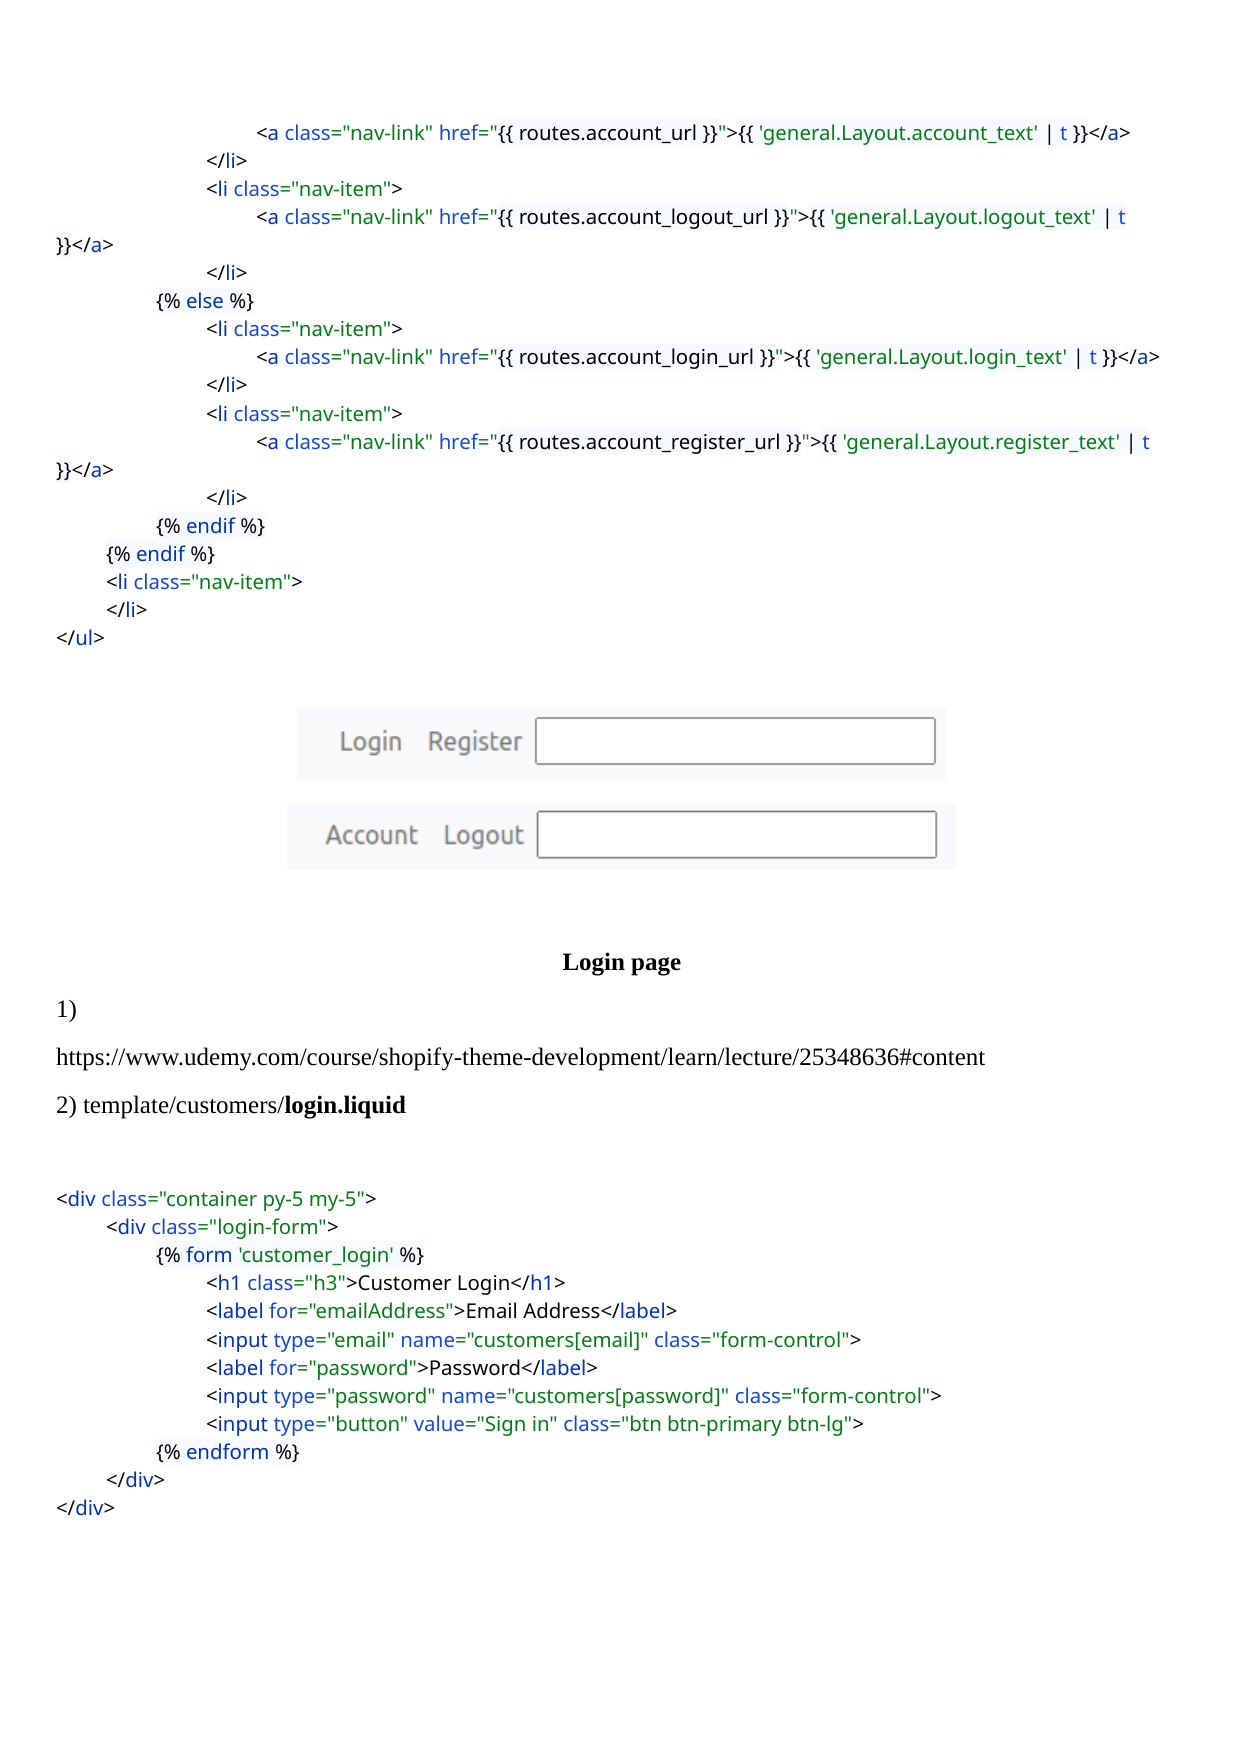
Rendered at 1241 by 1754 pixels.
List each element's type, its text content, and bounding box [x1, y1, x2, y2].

text </ul> [56, 624, 1187, 652]
text <div class="container py-5 my-5"> [56, 1185, 1187, 1213]
text <li class="nav-item"> [56, 567, 1187, 596]
text 1) [56, 994, 1187, 1023]
text <h1 class="h3">Customer Login</h1> [56, 1269, 1187, 1297]
text </li> [56, 483, 1187, 511]
text <a class="nav-link" href="{{ routes.account_register_url }}">{{ 'general.Layout.register_text' | t }}</a> [56, 427, 1187, 483]
text </li> [56, 371, 1187, 399]
text {% endform %} [56, 1438, 1187, 1466]
text </li> [56, 258, 1187, 287]
text </div> [56, 1466, 1187, 1494]
text https://www.udemy.com/course/shopify-theme-development/learn/lecture/25348636#content [56, 1042, 1187, 1071]
text <li class="nav-item"> [56, 315, 1187, 343]
picture [287, 804, 956, 870]
text 2) template/customers/login.liquid [56, 1090, 1187, 1118]
text <div class="login-form"> [56, 1213, 1187, 1241]
text </div> [56, 1494, 1187, 1522]
text <input type="password" name="customers[password]" class="form-control"> [56, 1381, 1187, 1409]
text {% form 'customer_login' %} [56, 1241, 1187, 1269]
picture [296, 708, 947, 781]
text <label for="emailAddress">Email Address</label> [56, 1297, 1187, 1325]
text </li> [56, 596, 1187, 624]
text <input type="email" name="customers[email]" class="form-control"> [56, 1325, 1187, 1353]
text <input type="button" value="Sign in" class="btn btn-primary btn-lg"> [56, 1409, 1187, 1438]
text <label for="password">Password</label> [56, 1353, 1187, 1381]
text <a class="nav-link" href="{{ routes.account_logout_url }}">{{ 'general.Layout.logout_text' | t }}</a> [56, 202, 1187, 258]
text Login page [56, 947, 1187, 976]
text </li> [56, 146, 1187, 174]
text <a class="nav-link" href="{{ routes.account_url }}">{{ 'general.Layout.account_text' | t }}</a> [56, 118, 1187, 146]
text <li class="nav-item"> [56, 174, 1187, 202]
text <li class="nav-item"> [56, 399, 1187, 427]
text {% endif %} [56, 511, 1187, 539]
text <a class="nav-link" href="{{ routes.account_login_url }}">{{ 'general.Layout.login_text' | t }}</a> [56, 343, 1187, 371]
text {% endif %} [56, 539, 1187, 567]
text {% else %} [56, 287, 1187, 315]
